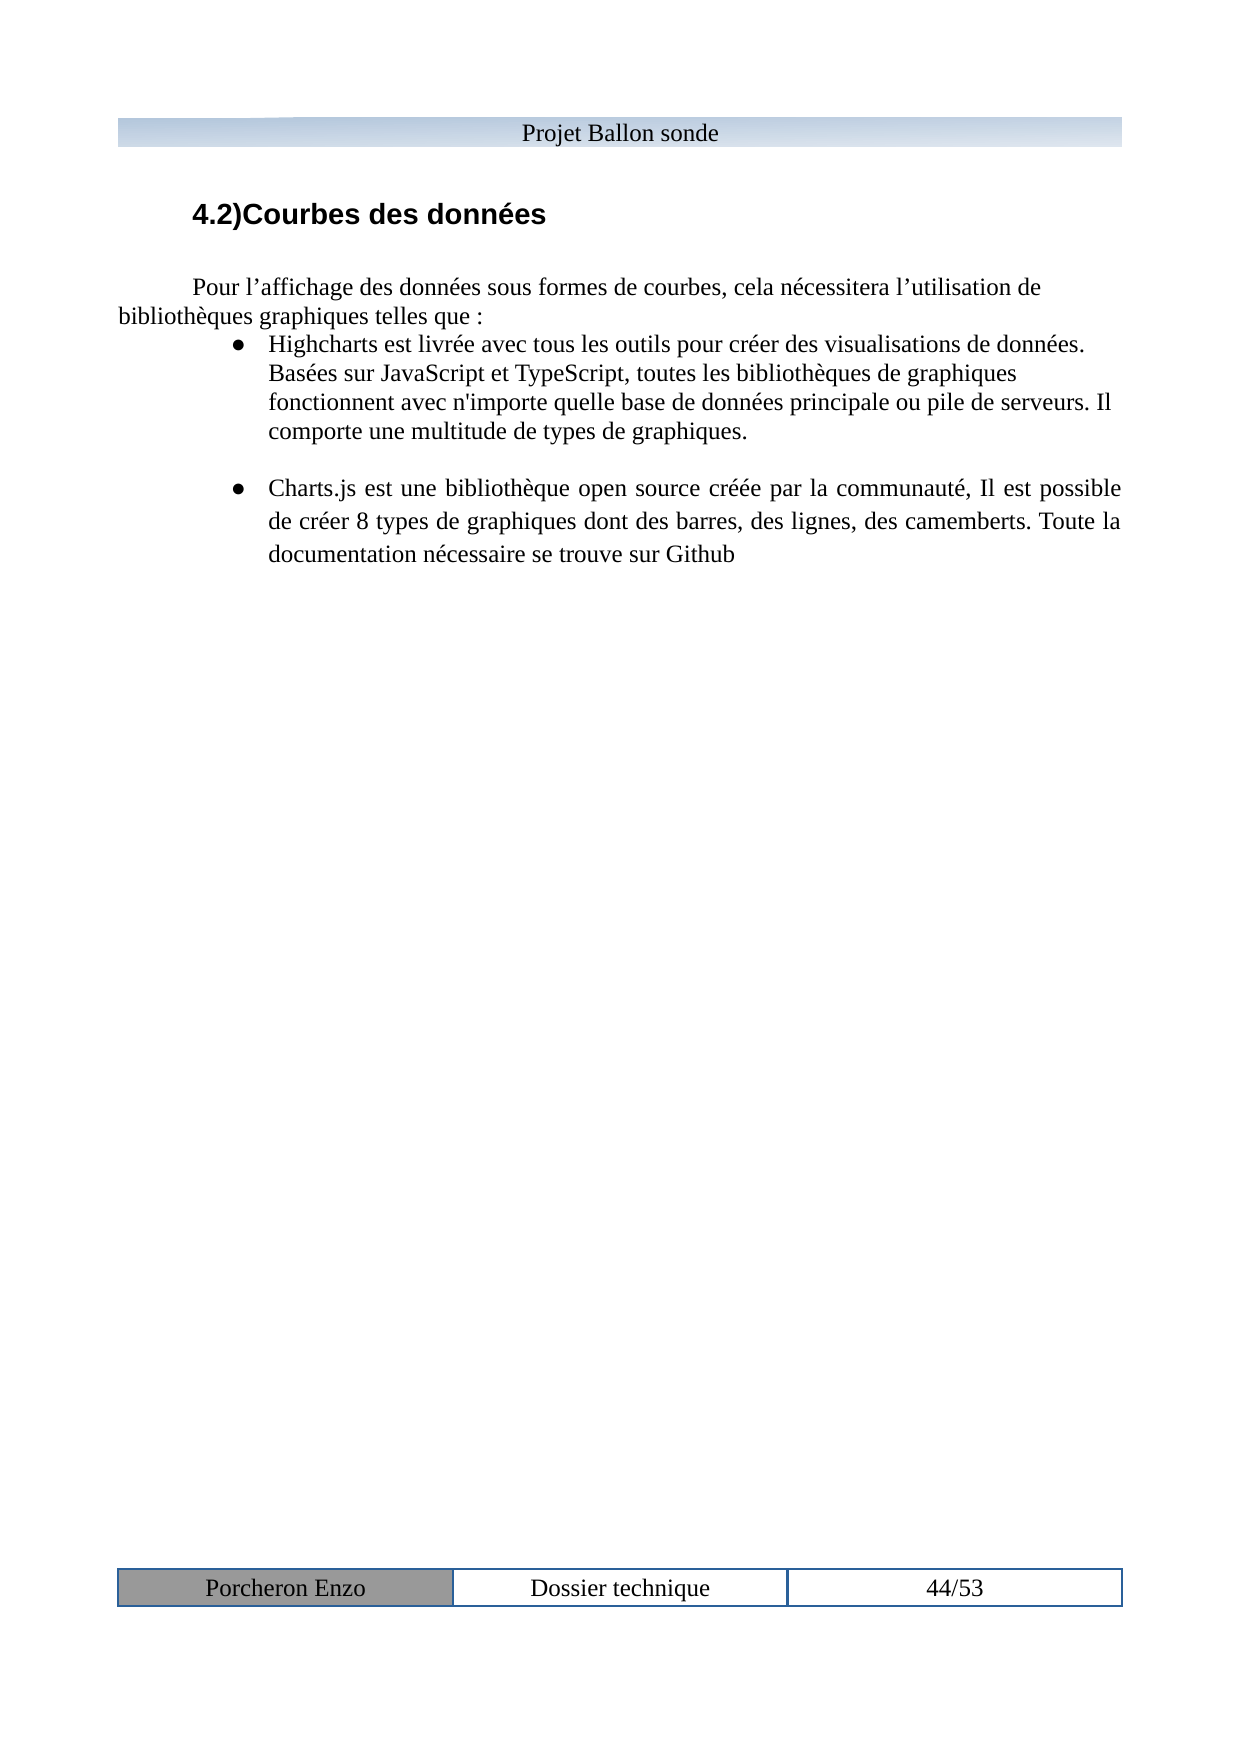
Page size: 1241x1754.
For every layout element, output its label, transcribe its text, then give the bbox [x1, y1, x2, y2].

text Pour l’affichage des données sous formes de courbes, cela nécessitera l’utilisation de bibliothèques graphiques telles que : [118, 272, 1122, 329]
list Highcharts est livrée avec tous les outils pour créer des visualisations de données. Basées sur JavaScript et TypeScript, toutes les bibliothèques de graphiques fonctionnent avec n'importe quelle base de données principale ou pile de serveurs. Il comporte une multitude de types de graphiques. [231, 329, 1122, 444]
subtitle 4.2)Courbes des données [118, 197, 1122, 231]
list Charts.js est une bibliothèque open source créée par la communauté, Il est possible de créer 8 types de graphiques dont des barres, des lignes, des camemberts. Toute la documentation nécessaire se trouve sur Github [231, 473, 1122, 568]
